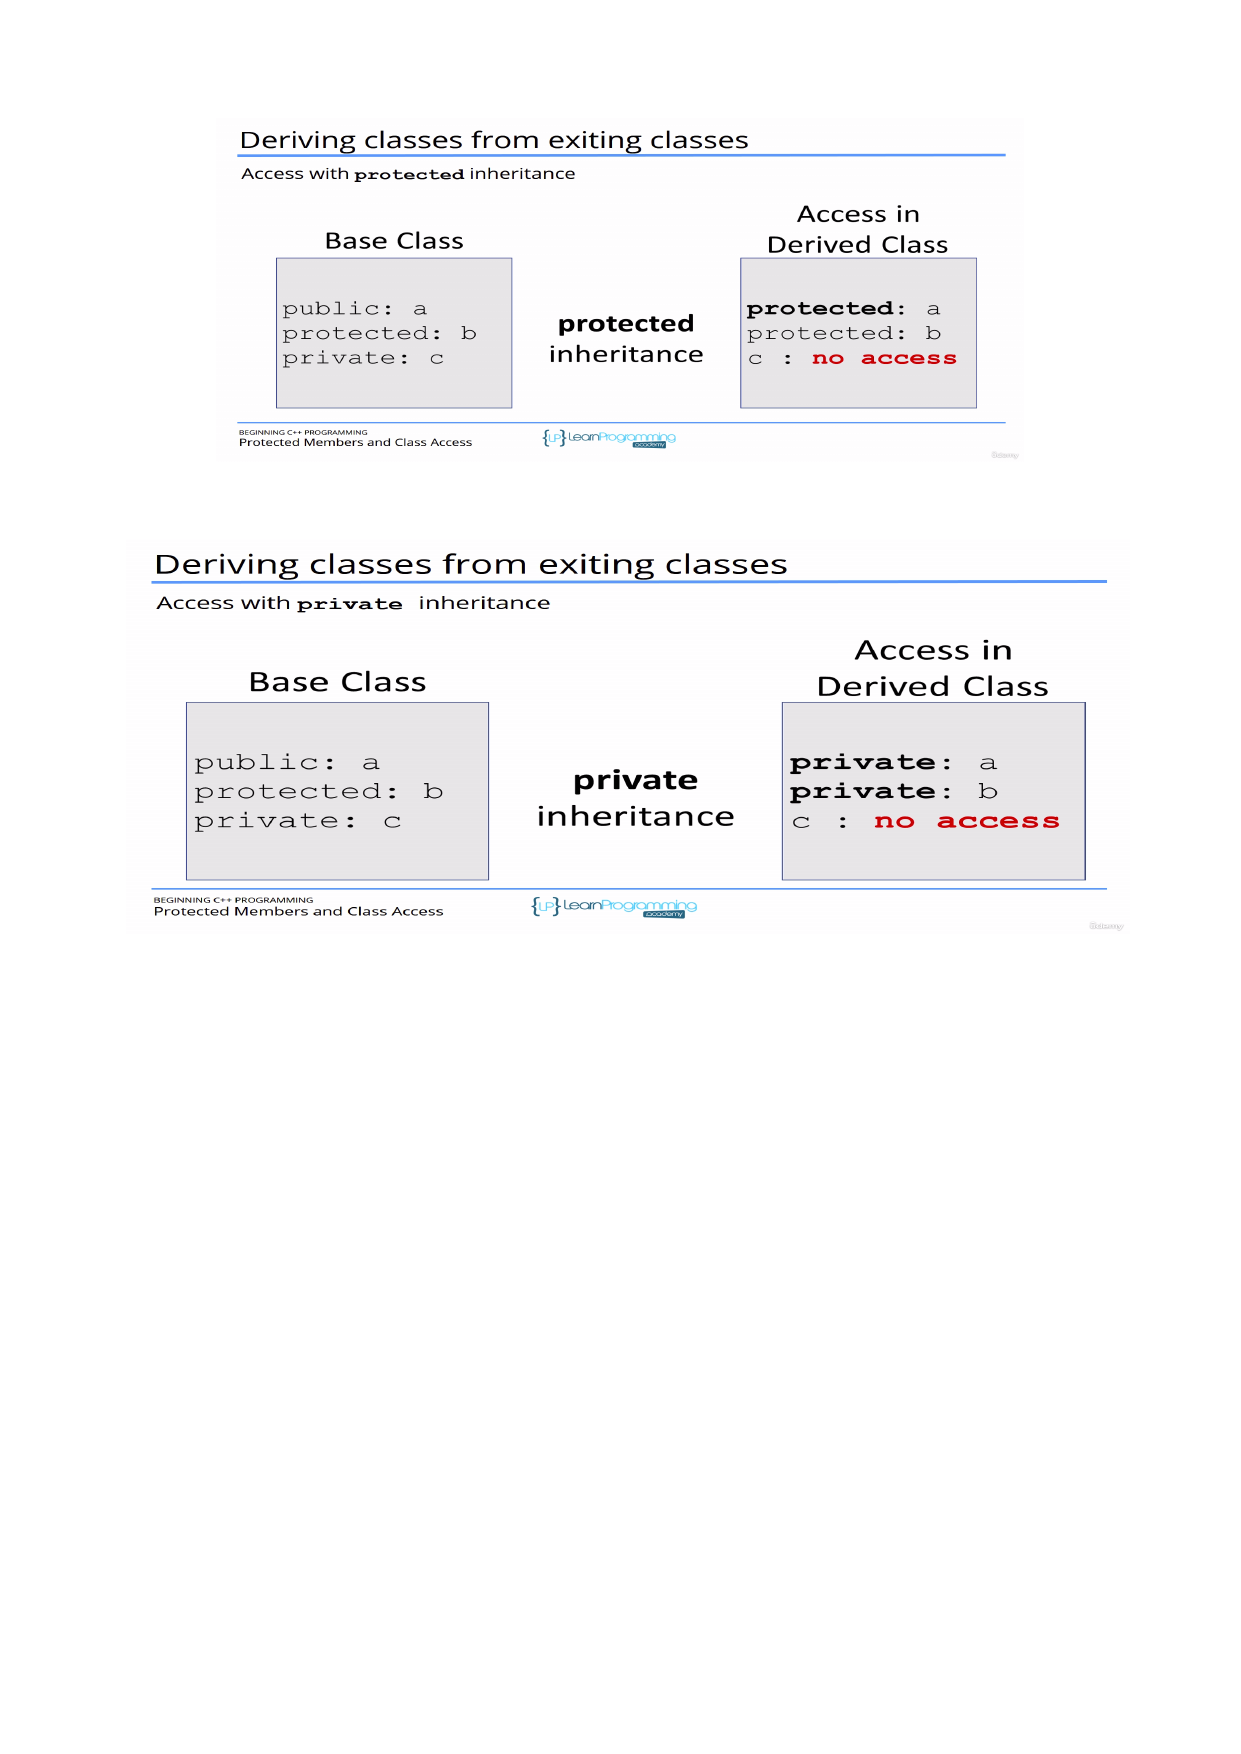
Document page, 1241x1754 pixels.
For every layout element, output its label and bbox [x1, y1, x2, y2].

picture [216, 118, 1024, 462]
picture [126, 539, 1130, 934]
